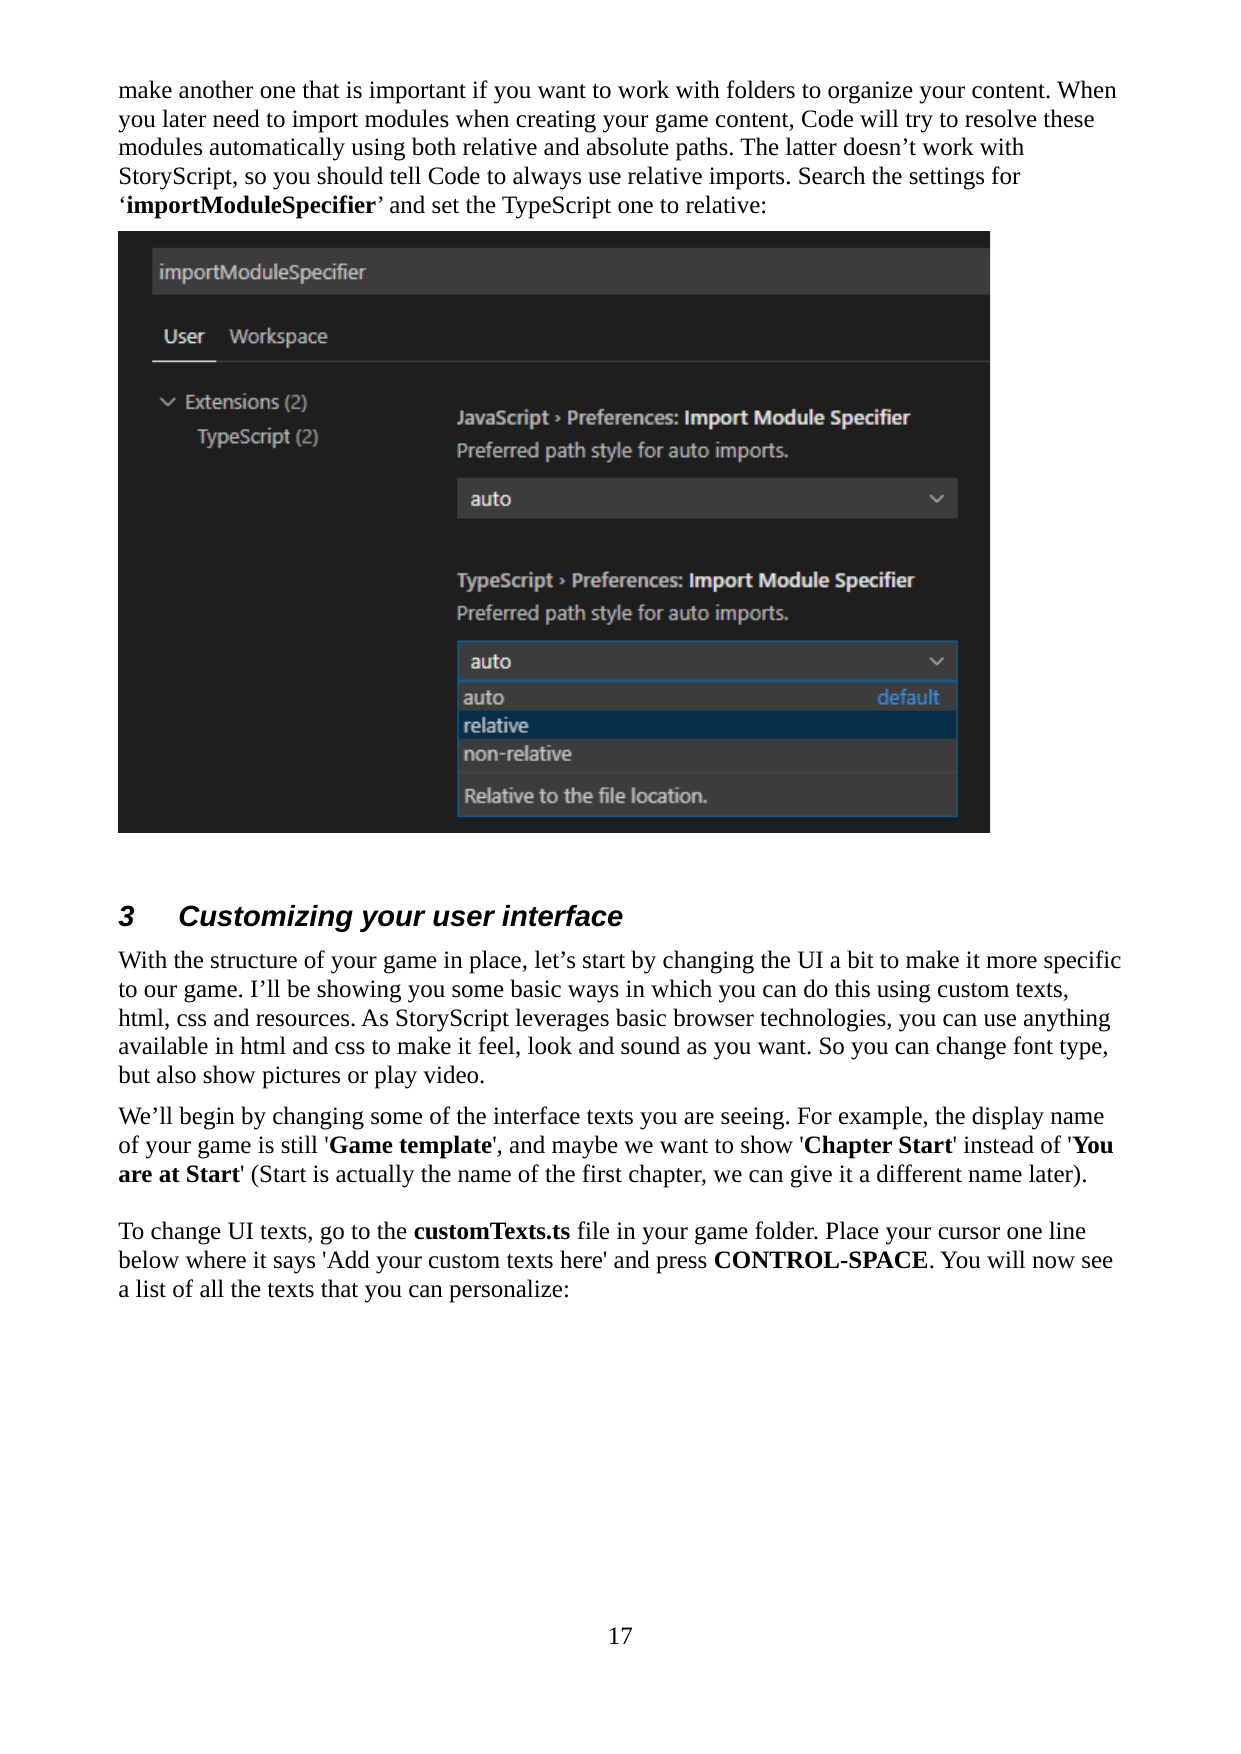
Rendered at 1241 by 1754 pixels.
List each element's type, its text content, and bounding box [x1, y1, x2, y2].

subtitle Customizing your user interface [118, 899, 1122, 933]
text We’ll begin by changing some of the interface texts you are seeing. For example, the display name of your game is still 'Game template', and maybe we want to show 'Chapter Start' instead of 'You are at Start' (Start is actually the name of the first chapter, we can give it a different name later). [118, 1101, 1122, 1188]
text make another one that is important if you want to work with folders to organize your content. When you later need to import modules when creating your game content, Code will try to resolve these modules automatically using both relative and absolute paths. The latter doesn’t work with StoryScript, so you should tell Code to always use relative imports. Search the settings for ‘importModuleSpecifier’ and set the TypeScript one to relative: [118, 75, 1122, 219]
text To change UI texts, go to the customTexts.ts file in your game folder. Place your cursor one line below where it says 'Add your custom texts here' and press CONTROL-SPACE. You will now see a list of all the texts that you can personalize: [118, 1216, 1122, 1303]
text With the structure of your game in place, let’s start by changing the UI a bit to make it more specific to our game. I’ll be showing you some basic ways in which you can do this using custom texts, html, css and resources. As StoryScript leverages basic browser technologies, you can use anything available in html and css to make it feel, look and sound as you want. So you can change font type, but also show pictures or play video. [118, 945, 1122, 1089]
